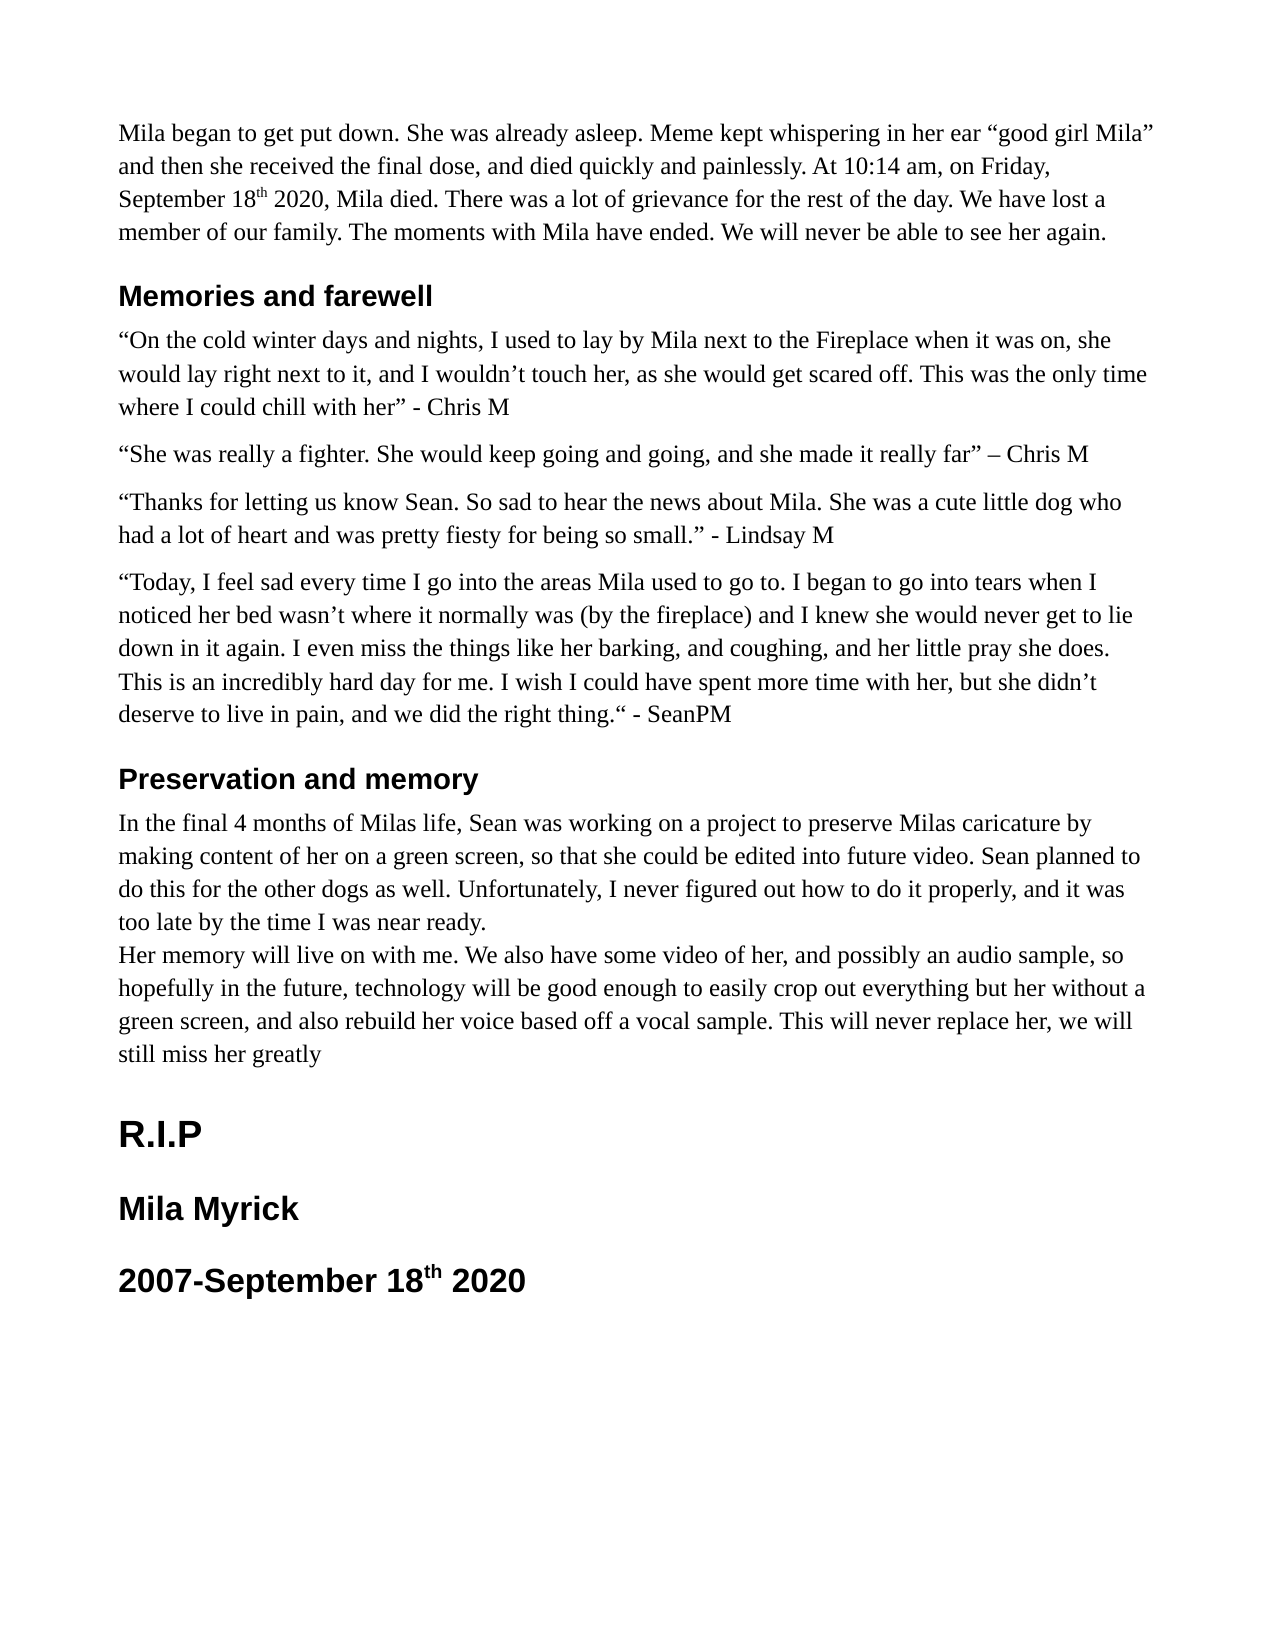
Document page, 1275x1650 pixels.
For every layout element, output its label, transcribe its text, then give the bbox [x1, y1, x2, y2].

text “Today, I feel sad every time I go into the areas Mila used to go to. I began to go into tears when I noticed her bed wasn’t where it normally was (by the fireplace) and I knew she would never get to lie down in it again. I even miss the things like her barking, and coughing, and her little pray she does. This is an incredibly hard day for me. I wish I could have spent more time with her, but she didn’t deserve to live in pain, and we did the right thing.“ - SeanPM [118, 567, 1157, 728]
text “On the cold winter days and nights, I used to lay by Mila next to the Fireplace when it was on, she would lay right next to it, and I wouldn’t touch her, as she would get scared off. This was the only time where I could chill with her” - Chris M [118, 326, 1157, 420]
text “She was really a fighter. She would keep going and going, and she made it really far” – Chris M [118, 439, 1157, 468]
subtitle Mila Myrick [118, 1189, 1157, 1227]
subtitle Preservation and memory [118, 762, 1157, 796]
subtitle R.I.P [118, 1112, 1157, 1155]
text Mila began to get put down. She was already asleep. Meme kept whispering in her ear “good girl Mila” and then she received the final dose, and died quickly and painlessly. At 10:14 am, on Friday, September 18th 2020, Mila died. There was a lot of grievance for the rest of the day. We have lost a member of our family. The moments with Mila have ended. We will never be able to see her again. [118, 118, 1157, 246]
text “Thanks for letting us know Sean. So sad to hear the news about Mila. She was a cute little dog who had a lot of heart and was pretty fiesty for being so small.” - Lindsay M [118, 487, 1157, 549]
text In the final 4 months of Milas life, Sean was working on a project to preserve Milas caricature by making content of her on a green screen, so that she could be edited into future video. Sean planned to do this for the other dogs as well. Unfortunately, I never figured out how to do it properly, and it was too late by the time I was near ready. Her memory will live on with me. We also have some video of her, and possibly an audio sample, so hopefully in the future, technology will be good enough to easily crop out everything but her without a green screen, and also rebuild her voice based off a vocal sample. This will never replace her, we will still miss her greatly [118, 808, 1157, 1068]
subtitle 2007-September 18th 2020 [118, 1261, 1157, 1299]
subtitle Memories and farewell [118, 279, 1157, 313]
